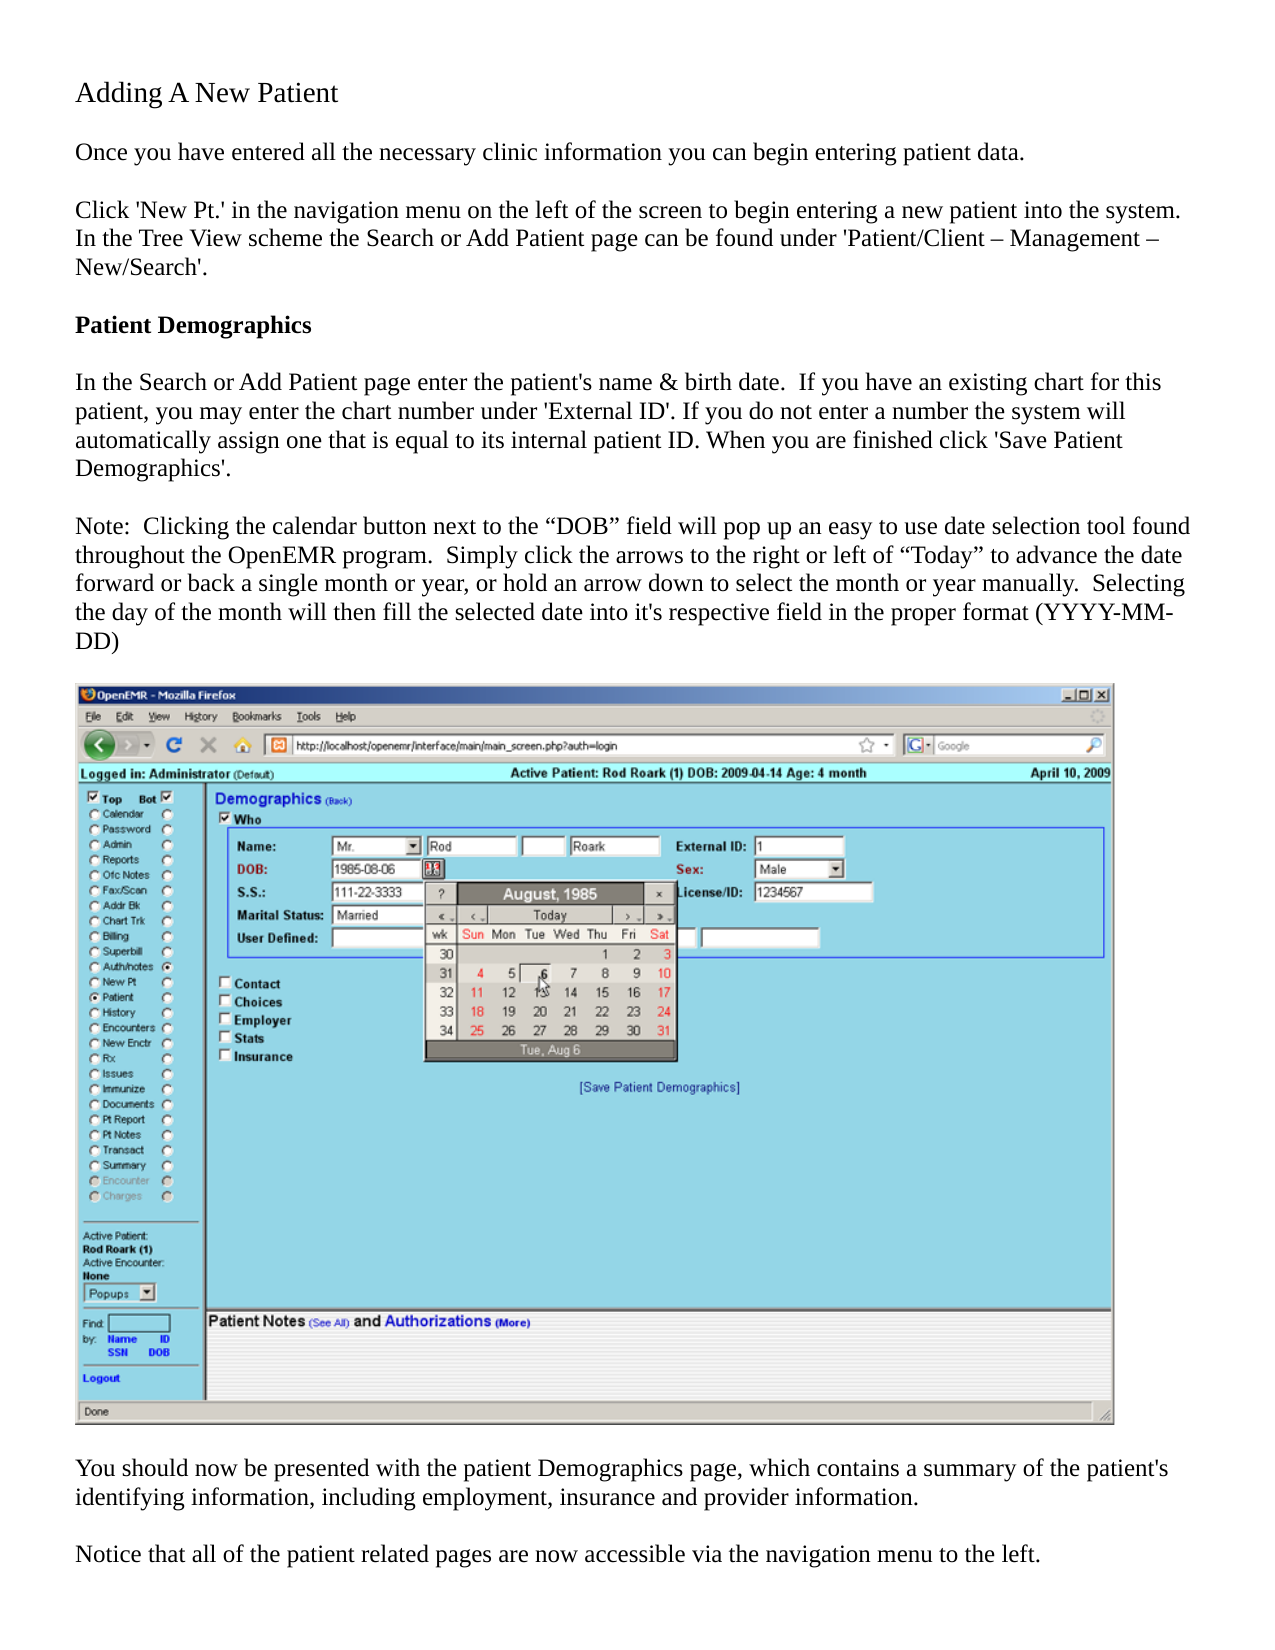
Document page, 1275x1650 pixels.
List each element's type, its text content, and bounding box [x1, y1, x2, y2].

picture [75, 683, 1115, 1425]
text Click 'New Pt.' in the navigation menu on the left of the screen to begin entering a new patient into the system. In the Tree View scheme the Search or Add Patient page can be found under 'Patient/Client – Management – New/Search'. [75, 195, 1200, 281]
text Adding A New Patient [75, 75, 1200, 108]
text You should now be presented with the patient Demographics page, which contains a summary of the patient's identifying information, including employment, insurance and provider information. [75, 1453, 1200, 1511]
text Note: Clicking the calendar button next to the “DOB” field will pop up an easy to use date selection tool found throughout the OpenEMR program. Simply click the arrows to the right or left of “Today” to advance the date forward or back a single month or year, or hold an arrow down to select the month or year manually. Selecting the day of the month will then fill the selected date into it's respective field in the proper format (YYYY-MM-DD) [75, 511, 1200, 655]
text Once you have entered all the necessary clinic information you can begin entering patient data. [75, 137, 1200, 166]
text In the Search or Add Patient page enter the patient's name & birth date. If you have an existing chart for this patient, you may enter the chart number under 'External ID'. If you do not enter a number the system will automatically assign one that is equal to its internal patient ID. When you are finished click 'Save Patient Demographics'. [75, 367, 1200, 482]
text Patient Demographics [75, 310, 1200, 338]
text Notice that all of the patient related pages are now accessible via the navigation menu to the left. [75, 1539, 1200, 1568]
